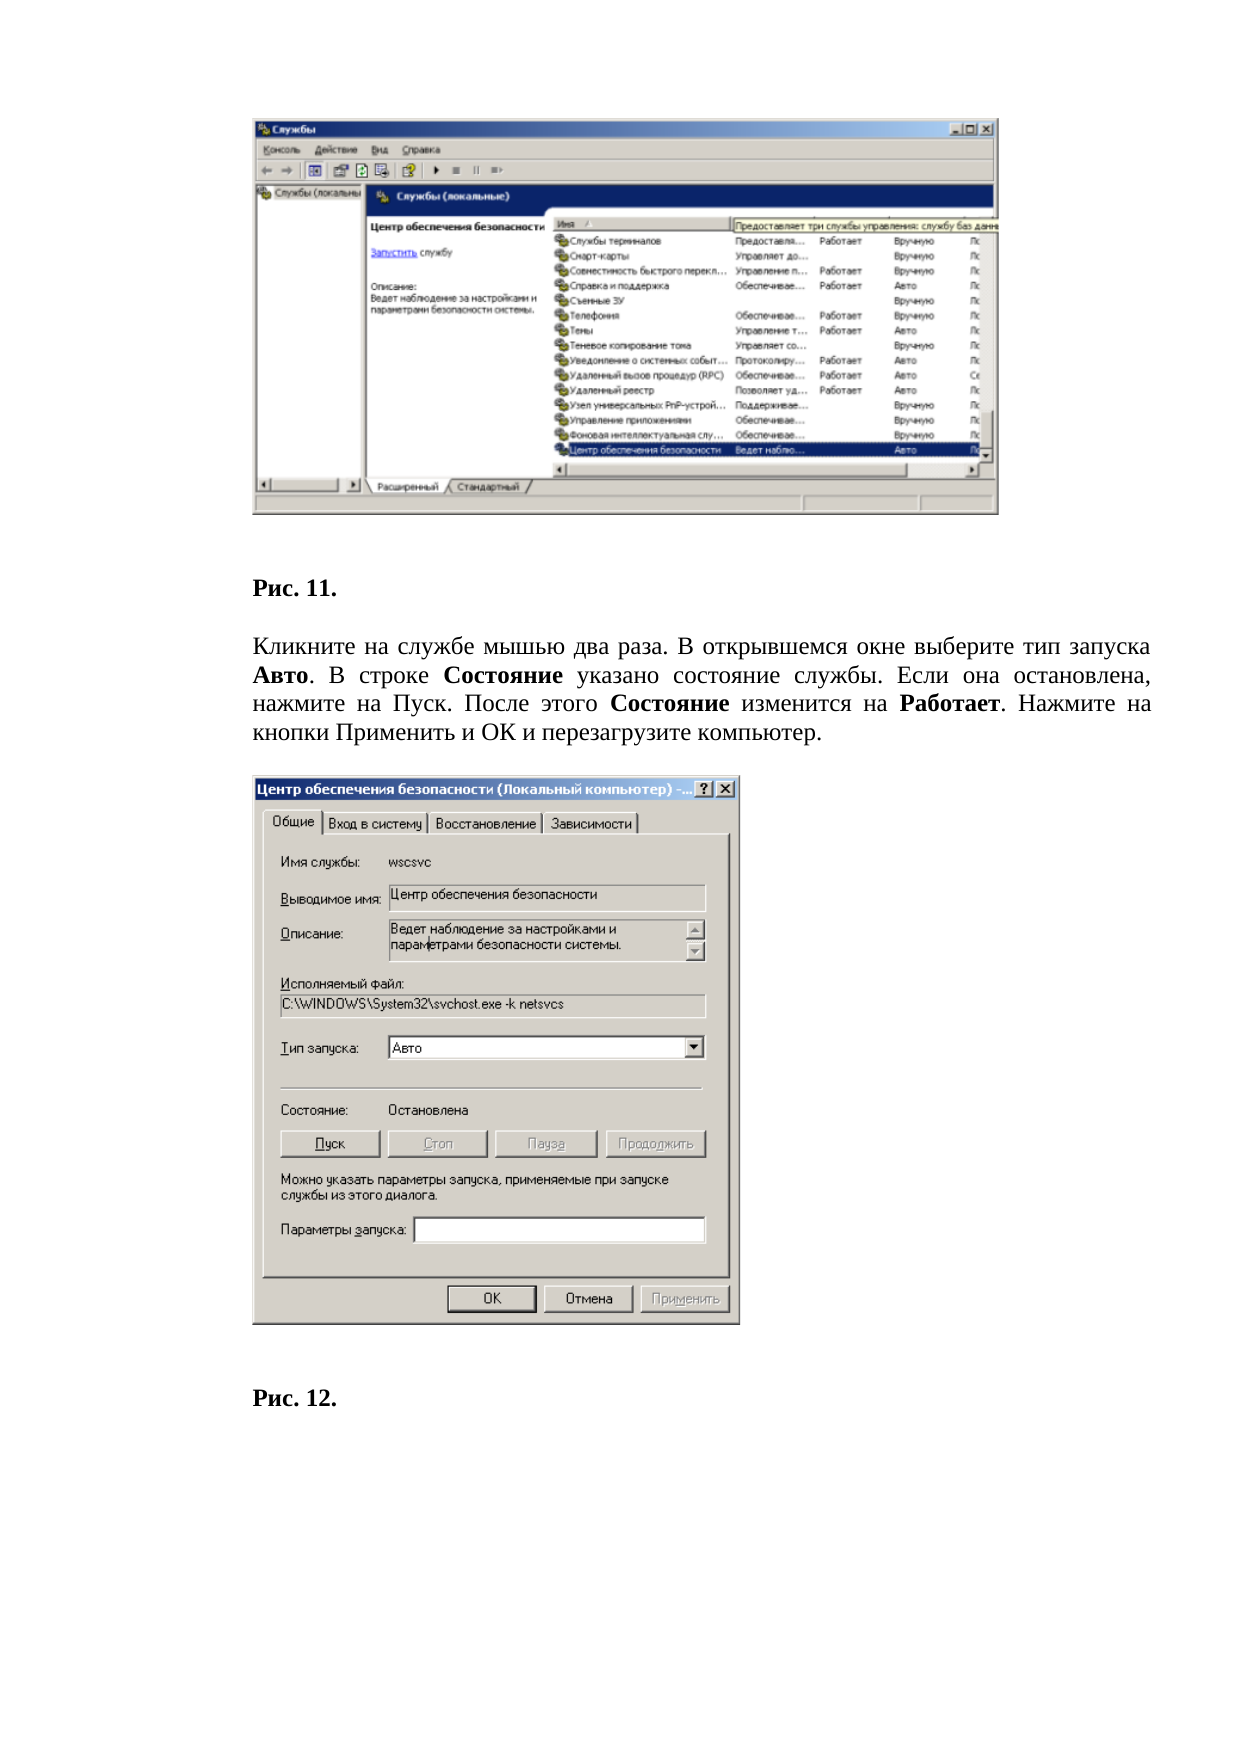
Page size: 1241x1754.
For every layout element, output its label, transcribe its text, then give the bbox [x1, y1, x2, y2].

text Рис. 12. [252, 1354, 1152, 1412]
text Рис. 11. [252, 544, 1152, 602]
picture [252, 775, 741, 1325]
text Кликните на службе мышью два раза. В открывшемся окне выберите тип запуска Авто. В строке Состояние указано состояние службы. Если она остановлена, нажмите на Пуск. После этого Состояние изменится на Работает. Нажмите на кнопки Применить и ОК и перезагрузите компьютер. [252, 631, 1152, 746]
picture [252, 118, 999, 515]
